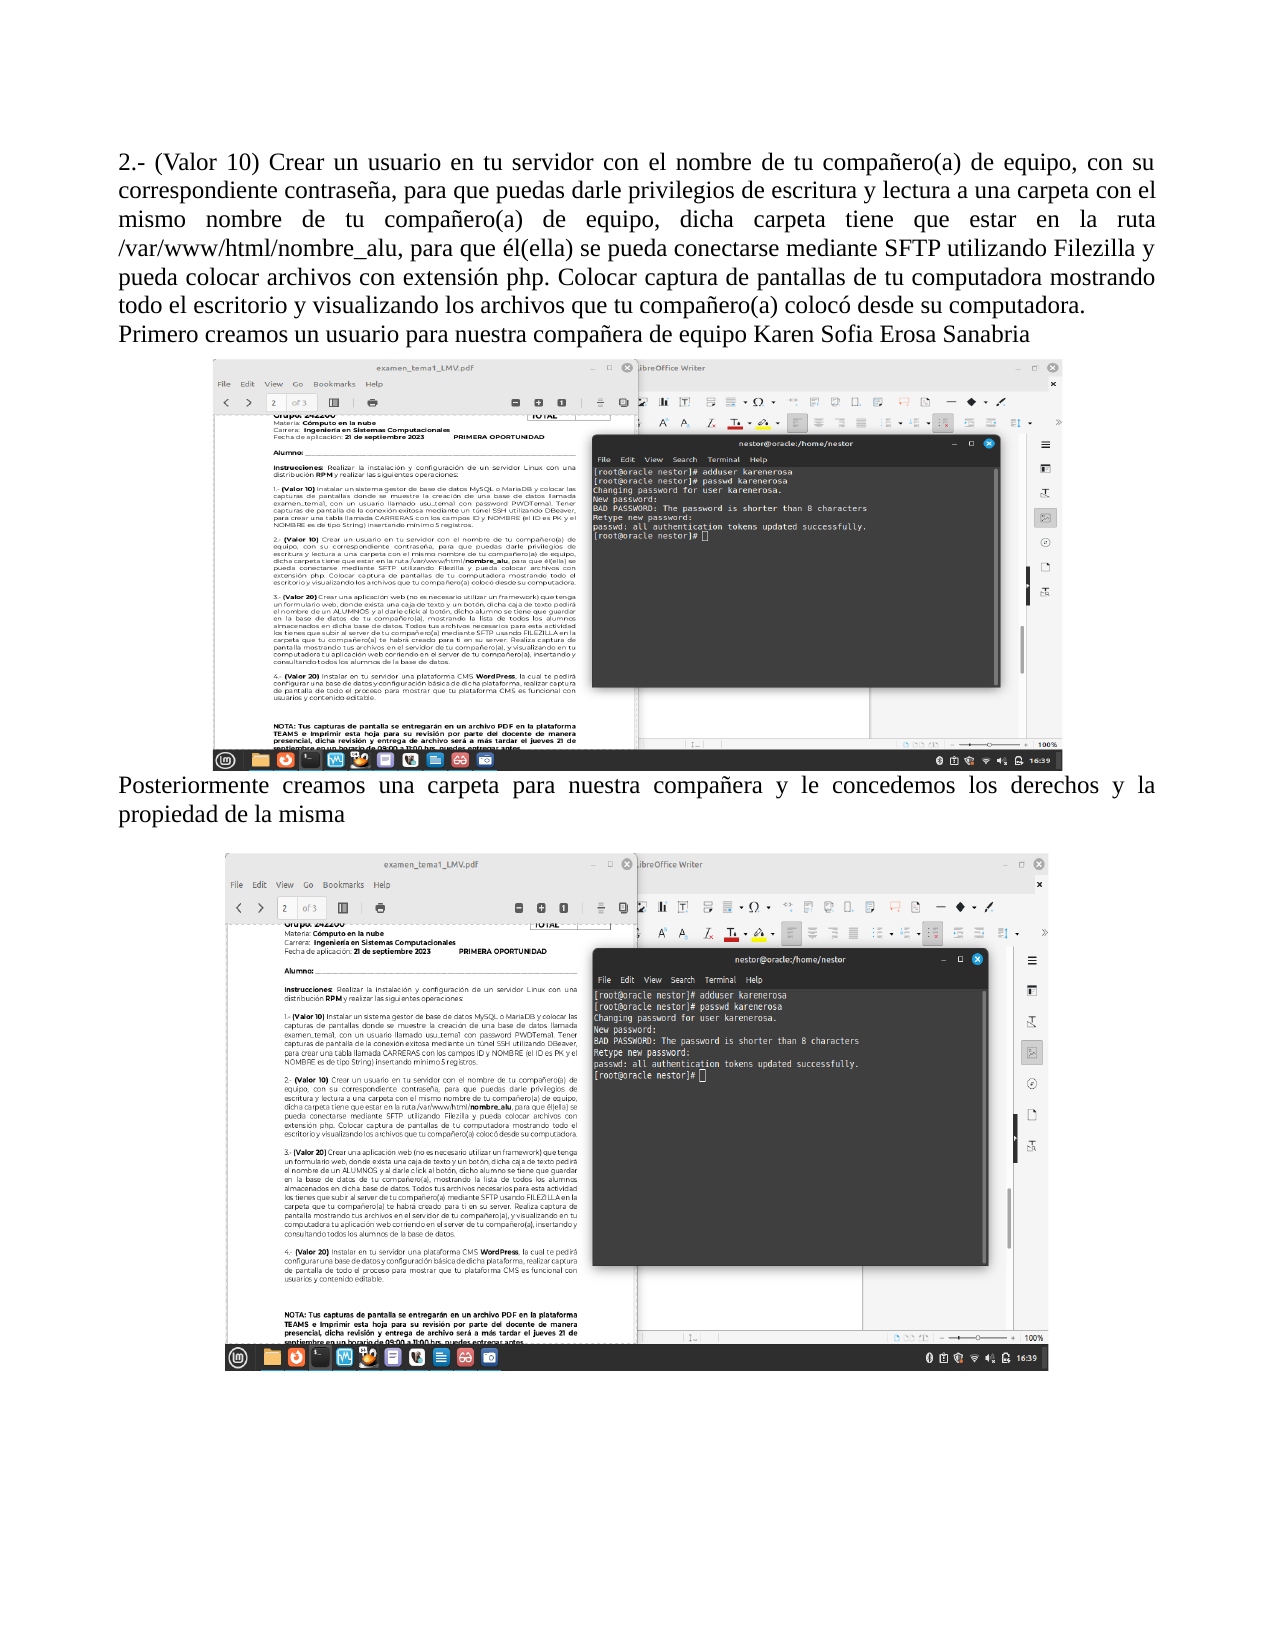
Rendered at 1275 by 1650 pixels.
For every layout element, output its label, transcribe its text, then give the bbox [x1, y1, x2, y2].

text Primero creamos un usuario para nuestra compañera de equipo Karen Sofia Erosa Sanabria [118, 319, 1157, 348]
text 2.- (Valor 10) Crear un usuario en tu servidor con el nombre de tu compañero(a) de equipo, con su correspondiente contraseña, para que puedas darle privilegios de escritura y lectura a una carpeta con el mismo nombre de tu compañero(a) de equipo, dicha carpeta tiene que estar en la ruta /var/www/html/nombre_alu, para que él(ella) se pueda conectarse mediante SFTP utilizando Filezilla y pueda colocar archivos con extensión php. Colocar captura de pantallas de tu computadora mostrando todo el escritorio y visualizando los archivos que tu compañero(a) colocó desde su computadora. [118, 147, 1157, 319]
text Posteriormente creamos una carpeta para nuestra compañera y le concedemos los derechos y la propiedad de la misma [118, 348, 1157, 828]
